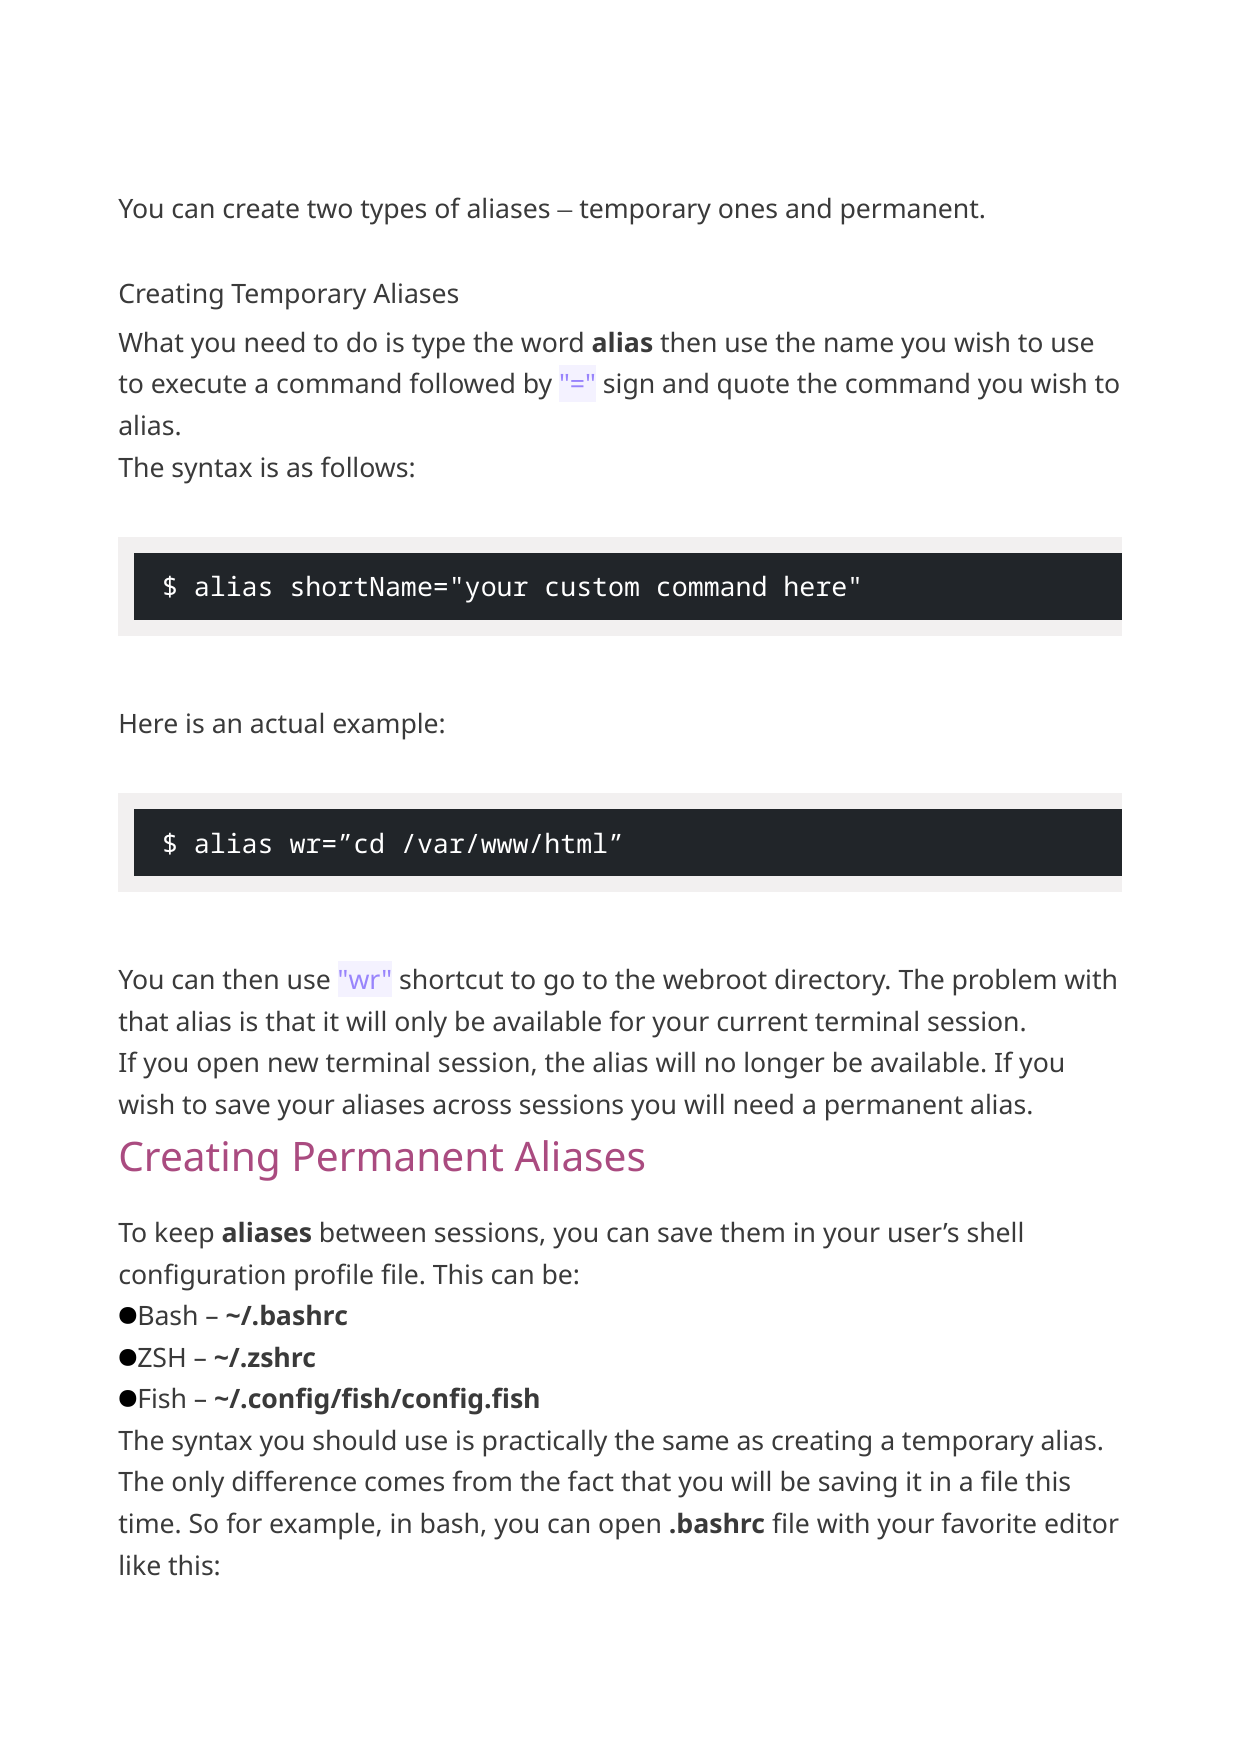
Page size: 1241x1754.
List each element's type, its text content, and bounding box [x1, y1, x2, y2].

text You can then use "wr" shortcut to go to the webroot directory. The problem with that alias is that it will only be available for your current terminal session. [118, 961, 1122, 1039]
text What you need to do is type the word alias then use the name you wish to use to execute a command followed by "=" sign and quote the command you wish to alias. [118, 324, 1122, 443]
subtitle Creating Permanent Aliases [118, 1127, 1122, 1183]
list Bash – ~/.bashrc [118, 1297, 1122, 1333]
list ZSH – ~/.zshrc [118, 1339, 1122, 1375]
subtitle Creating Temporary Aliases [118, 275, 1122, 311]
list Fish – ~/.config/fish/config.fish [118, 1380, 1122, 1416]
text The syntax is as follows: [118, 448, 1122, 485]
text To keep aliases between sessions, you can save them in your user’s shell configuration profile file. This can be: [118, 1214, 1122, 1292]
text Here is an actual example: [118, 705, 1122, 741]
text $ alias wr=”cd /var/www/html” [134, 809, 1122, 876]
text $ alias shortName="your custom command here" [134, 553, 1122, 620]
text You can create two types of aliases – temporary ones and permanent. [118, 190, 1122, 227]
text If you open new terminal session, the alias will no longer be available. If you wish to save your aliases across sessions you will need a permanent alias. [118, 1044, 1122, 1122]
text The syntax you should use is practically the same as creating a temporary alias. The only difference comes from the fact that you will be saving it in a file this time. So for example, in bash, you can open .bashrc file with your favorite editor like this: [118, 1422, 1122, 1583]
